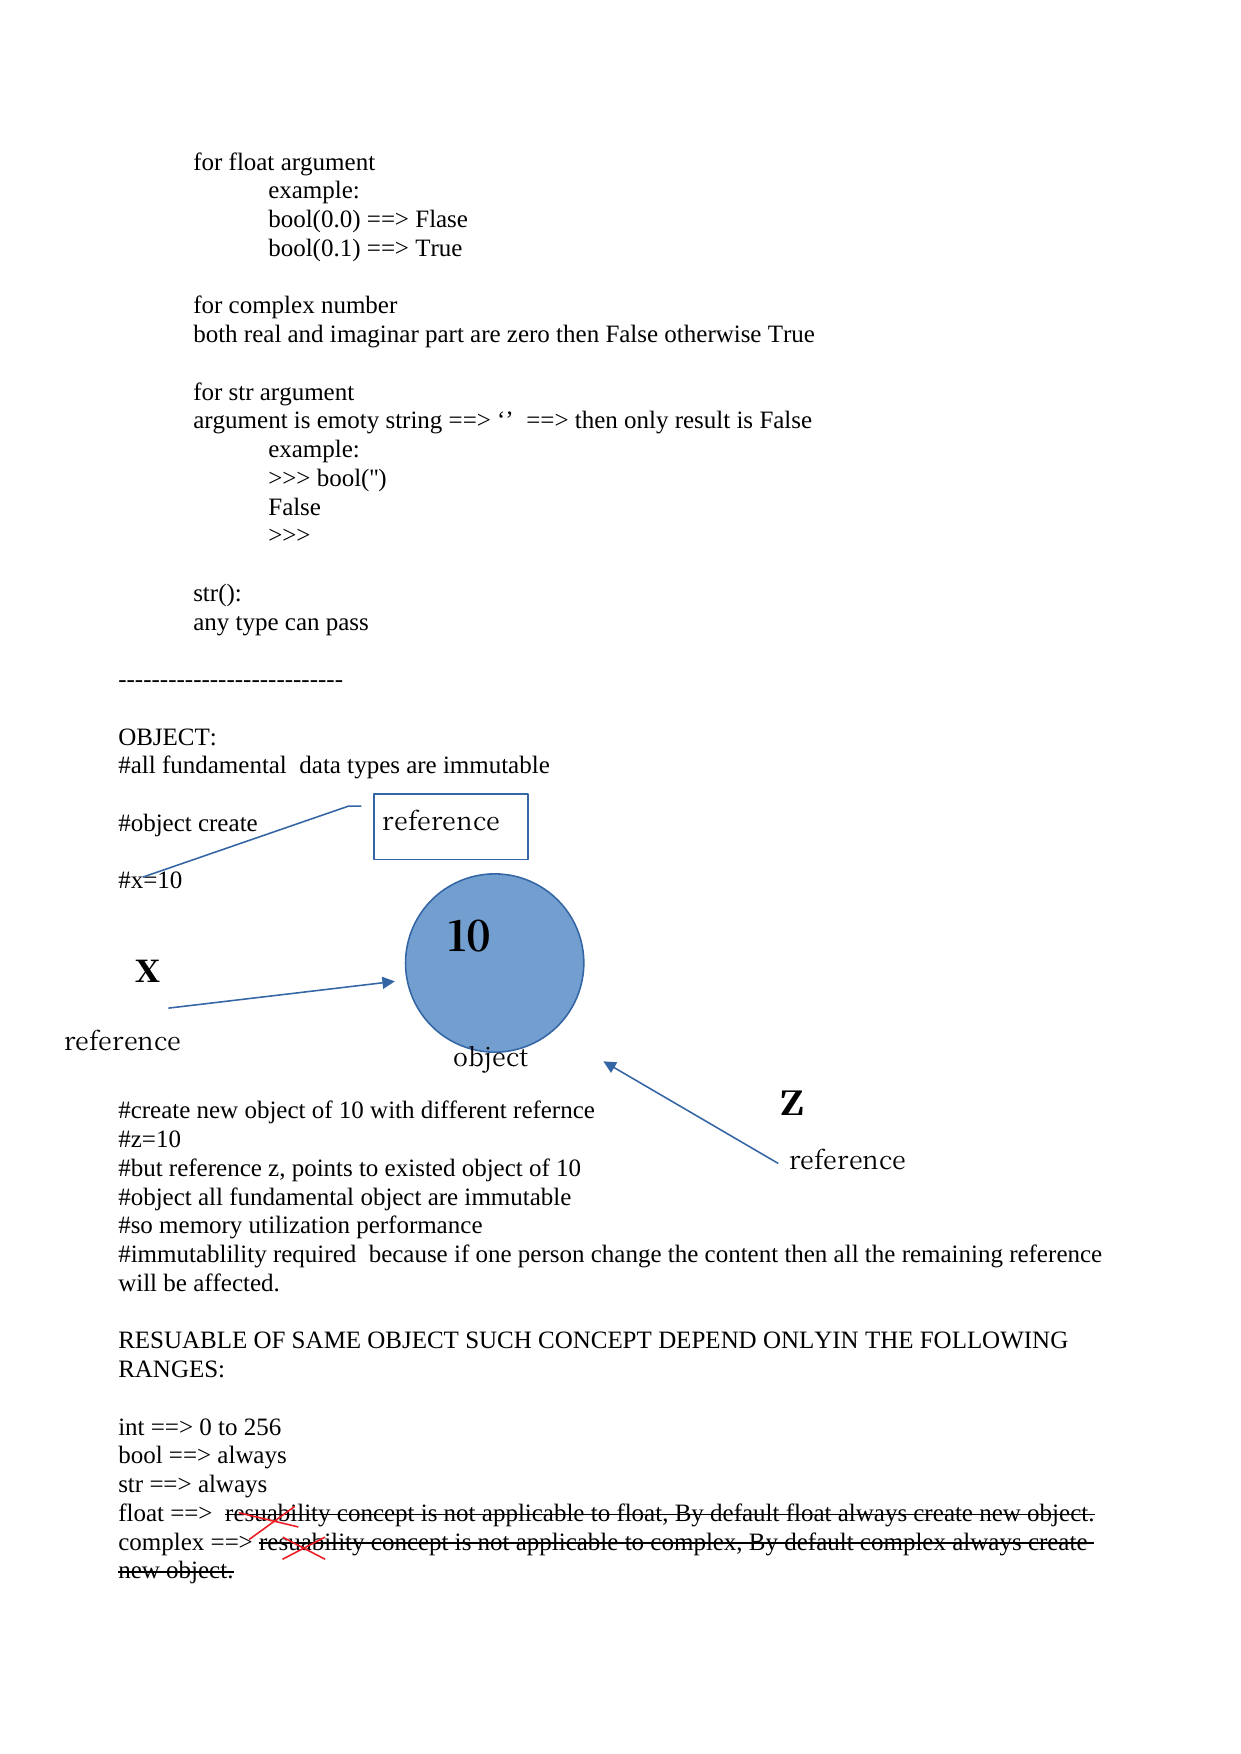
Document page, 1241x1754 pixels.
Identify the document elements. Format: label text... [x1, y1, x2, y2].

text #create new object of 10 with different refernce [118, 1096, 707, 1124]
text str(): [118, 578, 1122, 607]
text argument is emoty string ==> ‘’ ==> then only result is False [118, 406, 1122, 434]
text bool ==> always [118, 1441, 1122, 1469]
text [265, 808, 373, 837]
text #but reference z, points to existed object of 10 [118, 1153, 1122, 1182]
text reference [789, 1149, 931, 1174]
text both real and imaginar part are zero then False otherwise True [118, 319, 1122, 348]
text #z=10 [118, 1124, 757, 1153]
text reference [64, 1030, 206, 1055]
text object [453, 1046, 552, 1071]
text reference [383, 811, 513, 836]
text OBJECT: [118, 722, 1122, 751]
text x [135, 962, 172, 987]
text RESUABLE OF SAME OBJECT SUCH CONCEPT DEPEND ONLYIN THE FOLLOWING RANGES: [118, 1326, 1122, 1383]
text #object create [118, 808, 337, 837]
text #immutablility required because if one person change the content then all the remaining reference will be affected. [118, 1239, 1122, 1297]
text example: [118, 434, 1122, 463]
text >>> bool('') [118, 463, 1122, 492]
text [529, 808, 1122, 837]
text False [118, 492, 1122, 521]
text #so memory utilization performance [118, 1211, 1122, 1239]
text example: [118, 176, 1122, 204]
text --------------------------- [118, 664, 1122, 693]
text for str argument [118, 377, 1122, 406]
text [375, 808, 527, 837]
text complex ==> resuability concept is not applicable to complex, By default complex always create new object. [118, 1527, 1122, 1584]
text float ==> resuability concept is not applicable to float, By default float always create new object. [118, 1498, 1122, 1527]
text for float argument [118, 147, 1122, 176]
text #object all fundamental object are immutable [118, 1182, 1122, 1211]
text int ==> 0 to 256 [118, 1412, 1122, 1441]
text 10 [447, 931, 565, 956]
text #x=10 [118, 866, 1122, 894]
text for complex number [118, 291, 1122, 319]
text z [781, 1096, 826, 1121]
text [714, 1124, 1122, 1153]
text any type can pass [118, 607, 1122, 636]
text str ==> always [118, 1469, 1122, 1498]
text bool(0.0) ==> Flase [118, 204, 1122, 233]
text #all fundamental data types are immutable [118, 751, 1122, 779]
text >>> [118, 521, 1122, 549]
text bool(0.1) ==> True [118, 233, 1122, 262]
text [667, 1096, 1122, 1124]
